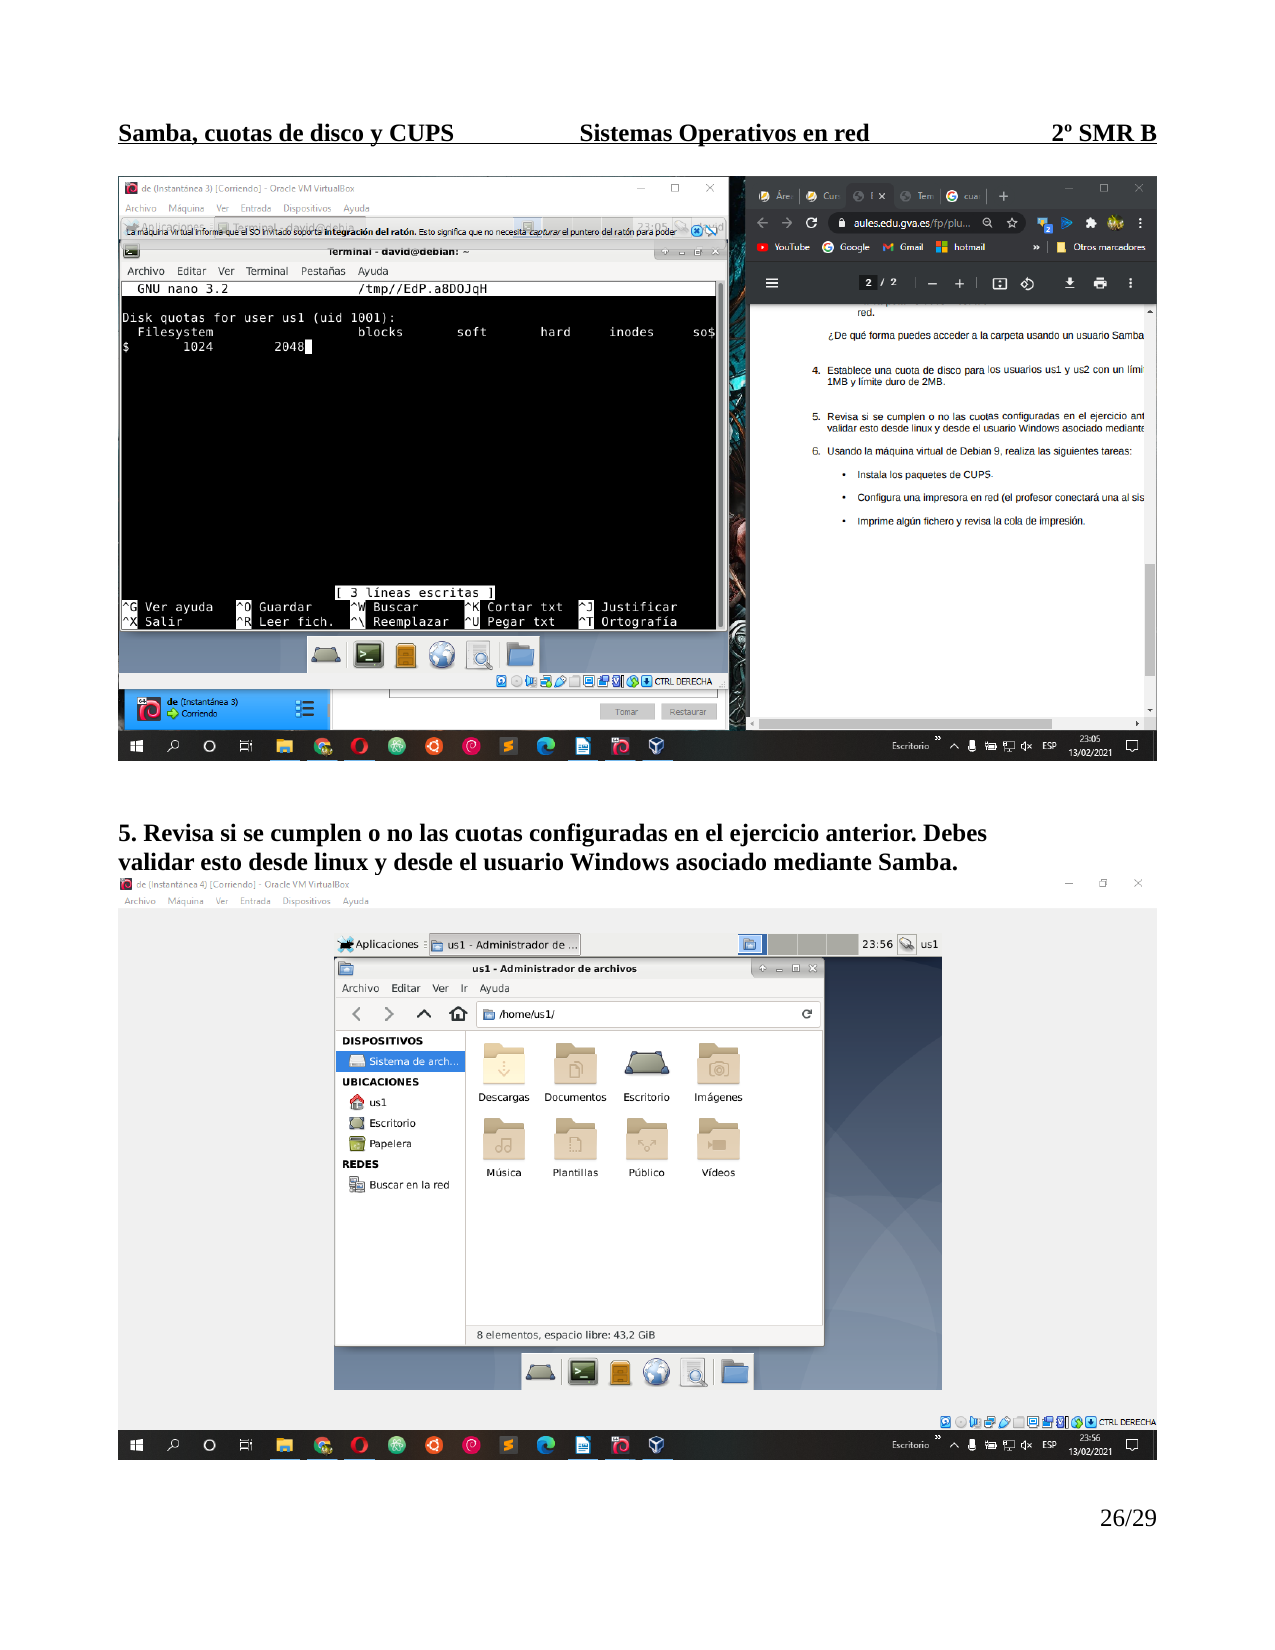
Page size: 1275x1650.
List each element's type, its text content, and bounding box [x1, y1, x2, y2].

text validar esto desde linux y desde el usuario Windows asociado mediante Samba. [118, 847, 1157, 875]
text 5. Revisa si se cumplen o no las cuotas configuradas en el ejercicio anterior. Debes [118, 818, 1157, 847]
picture [118, 875, 1157, 1460]
picture [118, 176, 1157, 761]
